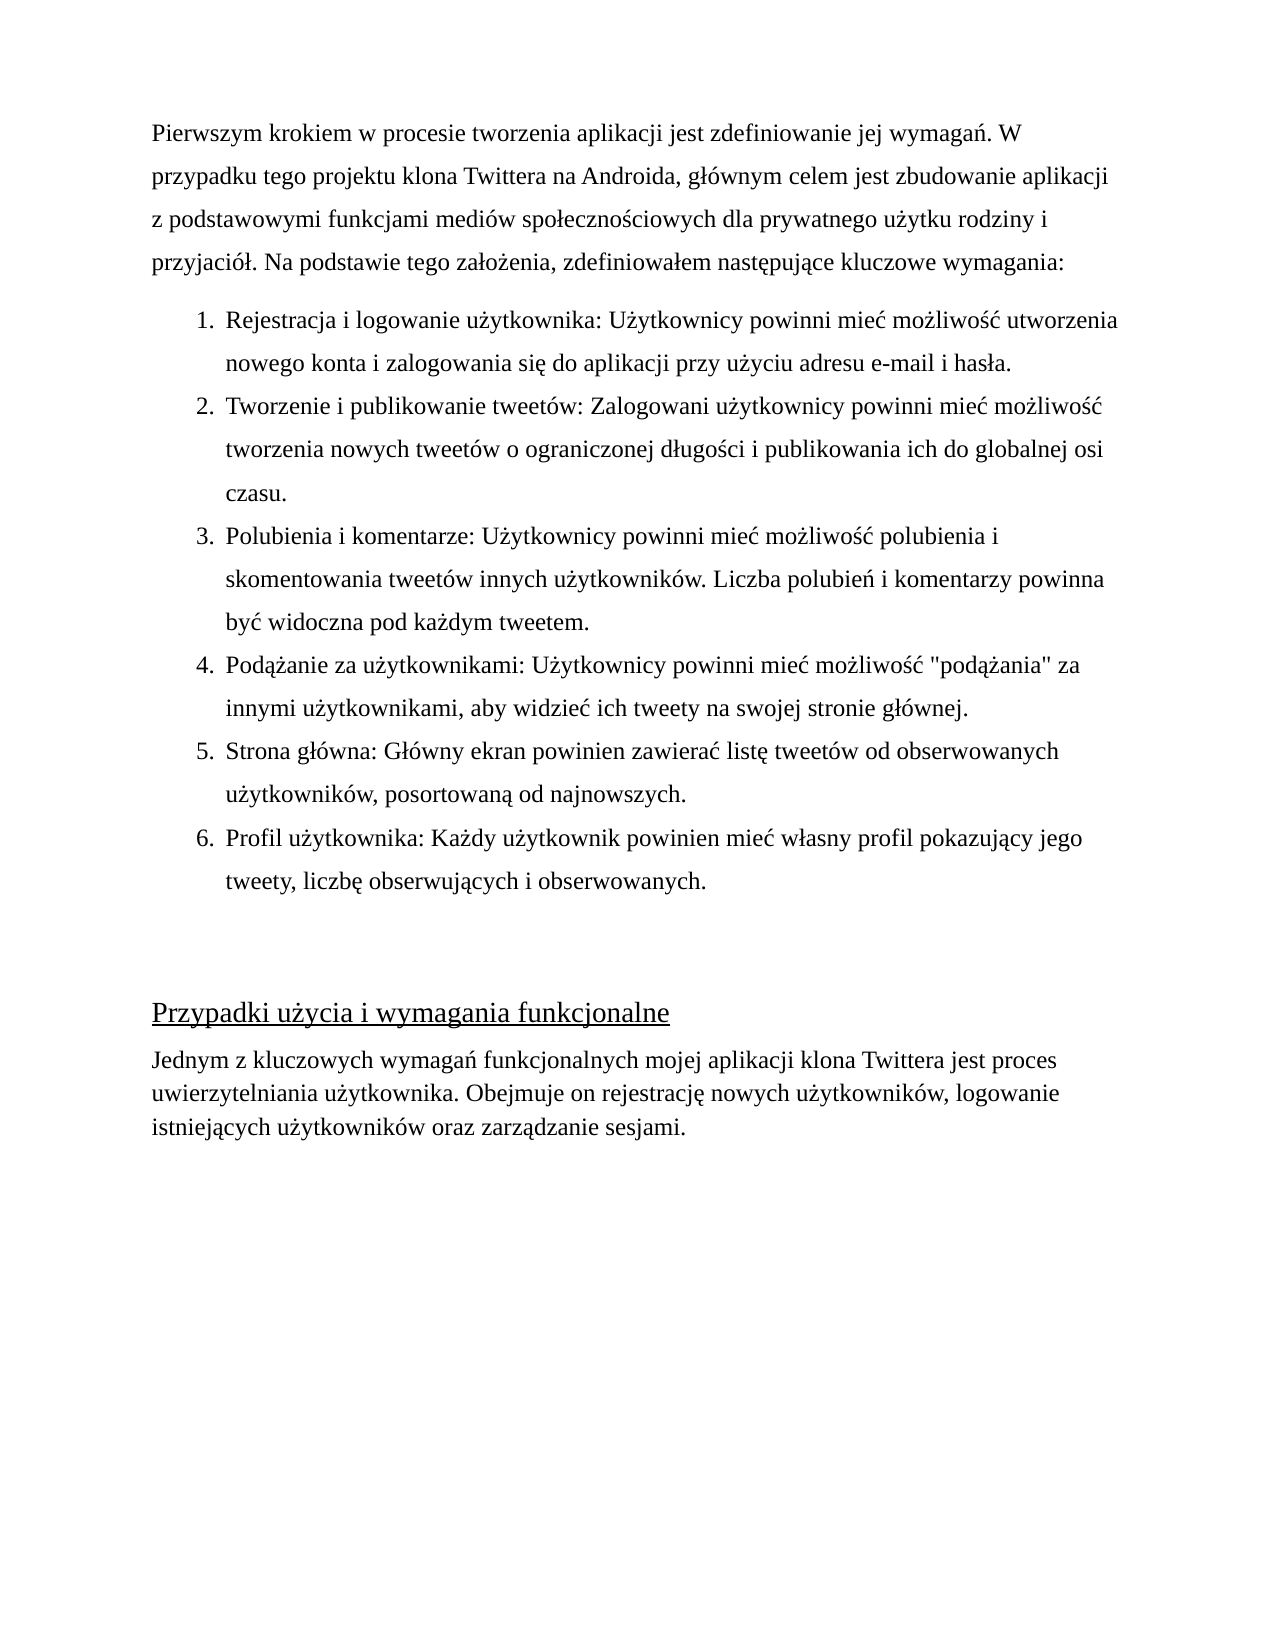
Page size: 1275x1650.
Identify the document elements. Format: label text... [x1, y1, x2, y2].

list Strona główna: Główny ekran powinien zawierać listę tweetów od obserwowanych użytkowników, posortowaną od najnowszych. [196, 736, 1123, 808]
text Pierwszym krokiem w procesie tworzenia aplikacji jest zdefiniowanie jej wymagań. W przypadku tego projektu klona Twittera na Androida, głównym celem jest zbudowanie aplikacji z podstawowymi funkcjami mediów społecznościowych dla prywatnego użytku rodziny i przyjaciół. Na podstawie tego założenia, zdefiniowałem następujące kluczowe wymagania: [151, 118, 1123, 276]
list Podążanie za użytkownikami: Użytkownicy powinni mieć możliwość "podążania" za innymi użytkownikami, aby widzieć ich tweety na swojej stronie głównej. [196, 650, 1123, 722]
text Jednym z kluczowych wymagań funkcjonalnych mojej aplikacji klona Twittera jest proces uwierzytelniania użytkownika. Obejmuje on rejestrację nowych użytkowników, logowanie istniejących użytkowników oraz zarządzanie sesjami. [151, 1046, 1123, 1140]
list Polubienia i komentarze: Użytkownicy powinni mieć możliwość polubienia i skomentowania tweetów innych użytkowników. Liczba polubień i komentarzy powinna być widoczna pod każdym tweetem. [196, 521, 1123, 636]
list Profil użytkownika: Każdy użytkownik powinien mieć własny profil pokazujący jego tweety, liczbę obserwujących i obserwowanych. [196, 823, 1123, 894]
list Tworzenie i publikowanie tweetów: Zalogowani użytkownicy powinni mieć możliwość tworzenia nowych tweetów o ograniczonej długości i publikowania ich do globalnej osi czasu. [196, 391, 1123, 506]
text Przypadki użycia i wymagania funkcjonalne [151, 995, 1123, 1029]
list Rejestracja i logowanie użytkownika: Użytkownicy powinni mieć możliwość utworzenia nowego konta i zalogowania się do aplikacji przy użyciu adresu e-mail i hasła. [196, 305, 1123, 377]
